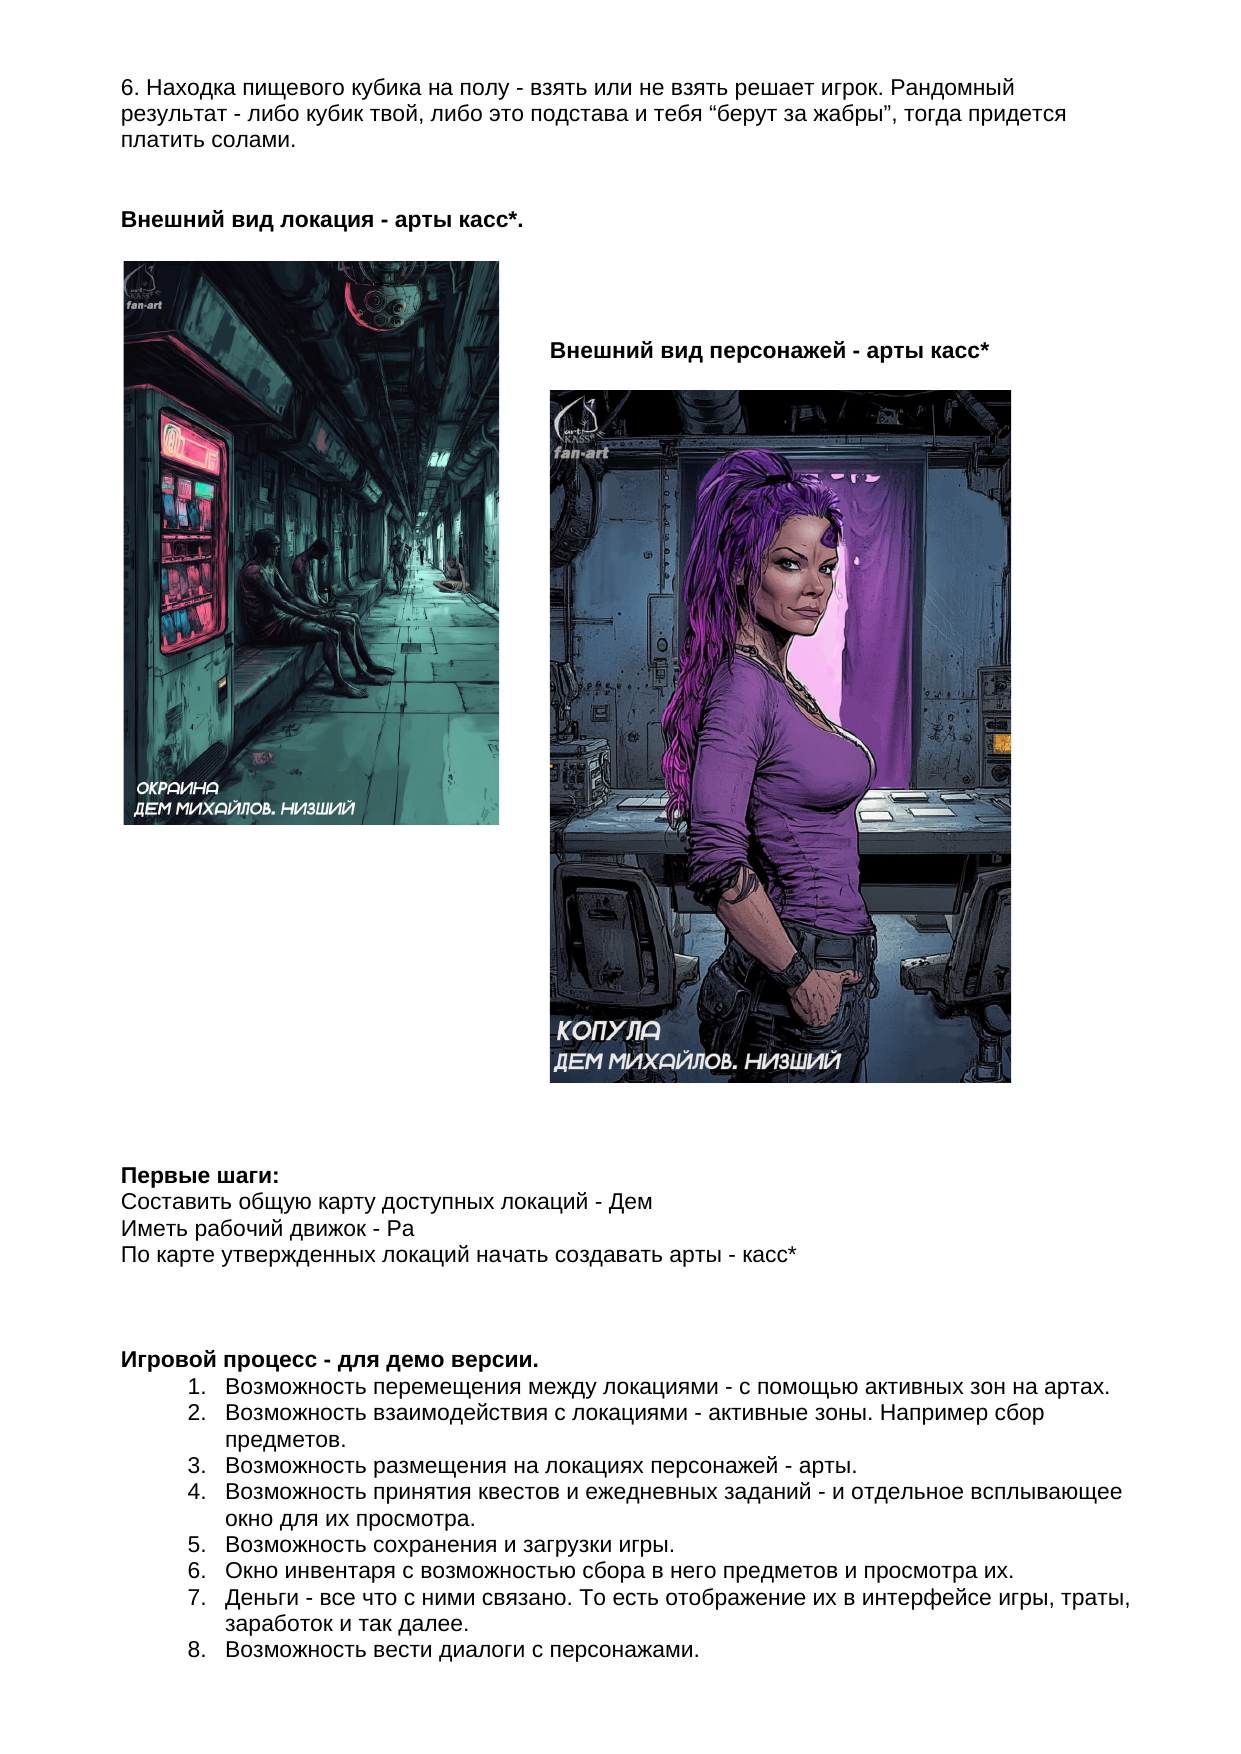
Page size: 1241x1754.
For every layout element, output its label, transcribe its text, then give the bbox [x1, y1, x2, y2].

text 6. Находка пищевого кубика на полу - взять или не взять решает игрок. Рандомный результат - либо кубик твой, либо это подстава и тебя “берут за жабры”, тогда придется платить солами. [121, 74, 1090, 153]
list Возможность взаимодействия с локациями - активные зоны. Например сбор предметов. [187, 1399, 1139, 1452]
text Игровой процесс - для демо версии. [121, 1346, 1139, 1373]
text Составить общую карту доступных локаций - Дем [121, 1188, 1139, 1215]
text Первые шаги: [121, 1162, 1139, 1188]
list Возможность размещения на локациях персонажей - арты. [187, 1452, 1139, 1478]
picture [123, 261, 500, 825]
list Возможность сохранения и загрузки игры. [187, 1531, 1139, 1557]
list Возможность вести диалоги с персонажами. [187, 1636, 1139, 1663]
text Внешний вид локация - арты касс*. [121, 206, 1090, 232]
picture [549, 390, 1012, 1083]
text Иметь рабочий движок - Ра [121, 1215, 1139, 1241]
list Деньги - все что с ними связано. То есть отображение их в интерфейсе игры, траты, заработок и так далее. [187, 1584, 1139, 1636]
list Возможность принятия квестов и ежедневных заданий - и отдельное всплывающее окно для их просмотра. [187, 1478, 1139, 1531]
text По карте утвержденных локаций начать создавать арты - касс* [121, 1241, 1139, 1267]
text Внешний вид персонажей - арты касс* [500, 337, 1090, 364]
list Окно инвентаря с возможностью сбора в него предметов и просмотра их. [187, 1557, 1139, 1584]
list Возможность перемещения между локациями - с помощью активных зон на артах. [187, 1373, 1139, 1399]
